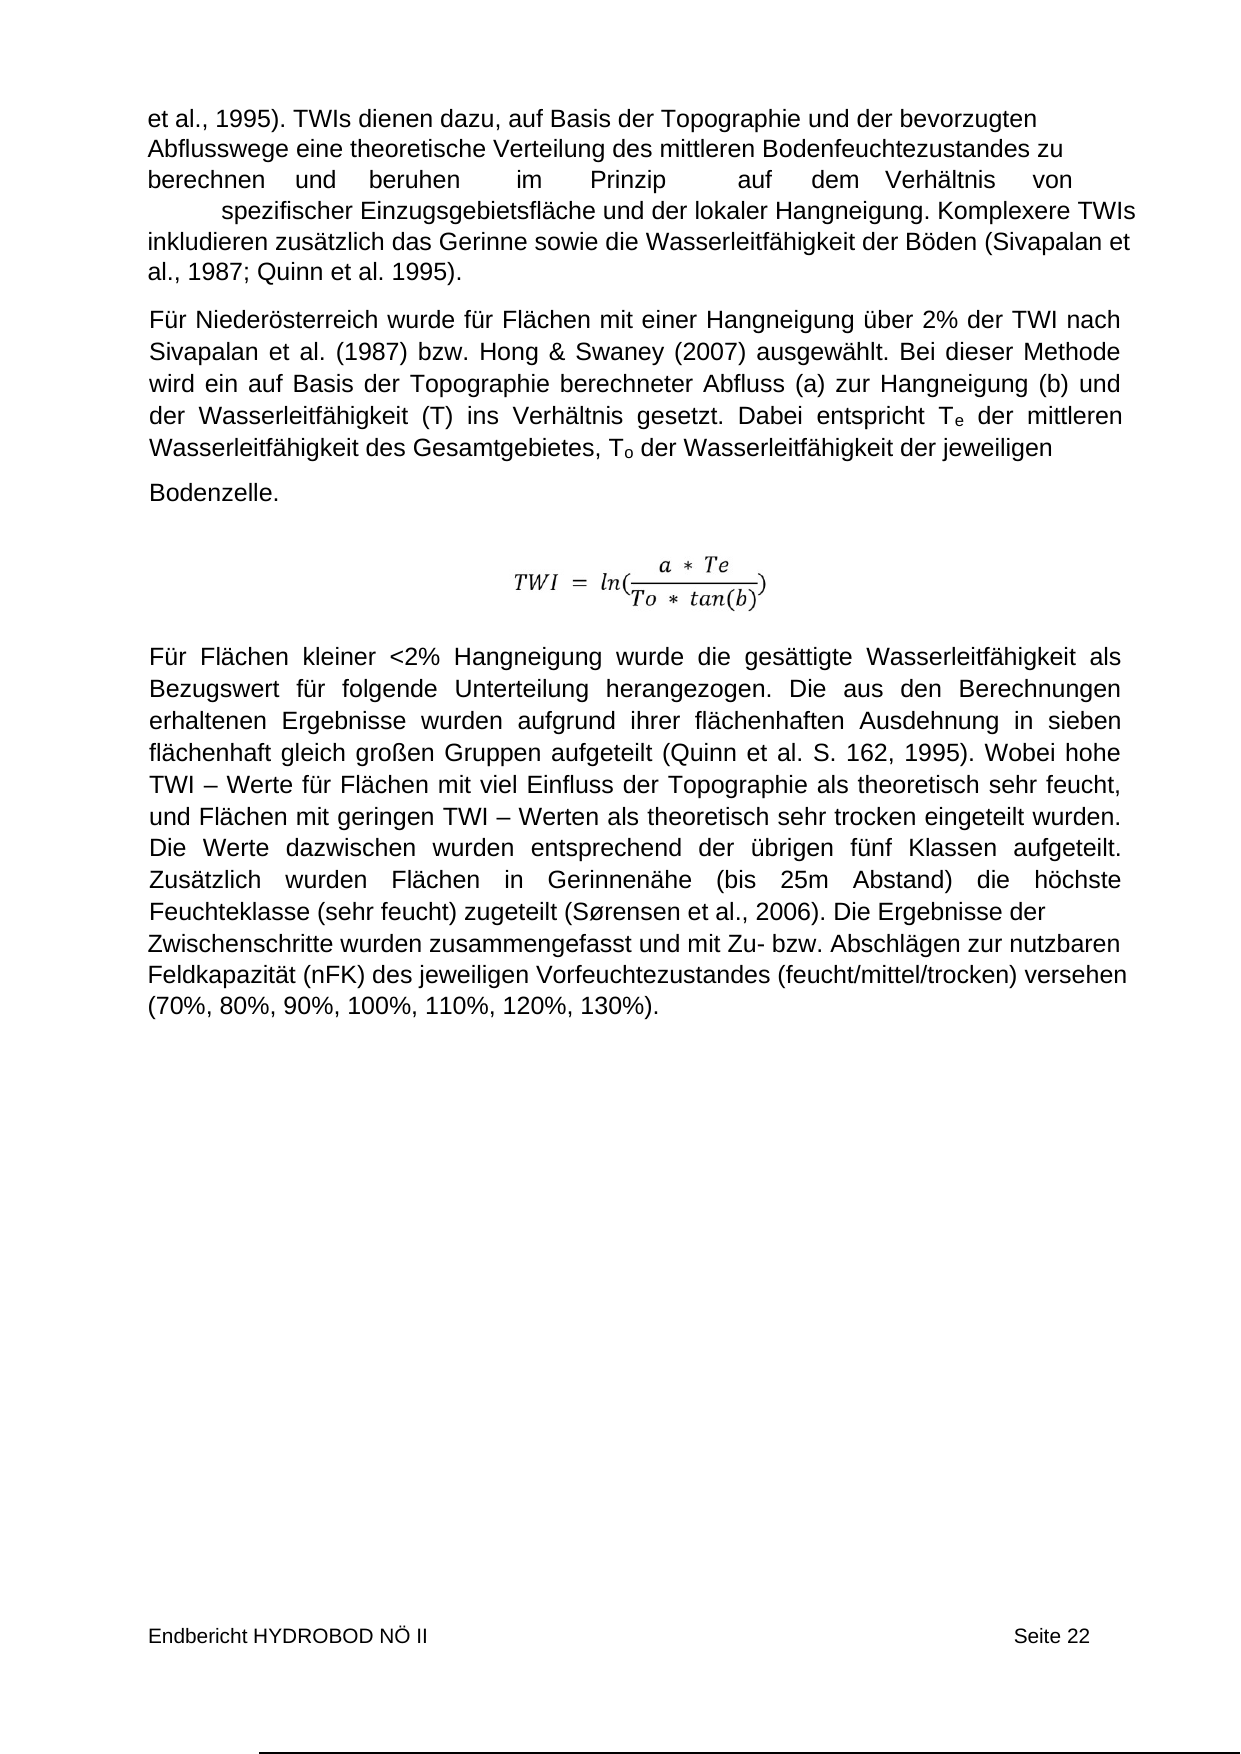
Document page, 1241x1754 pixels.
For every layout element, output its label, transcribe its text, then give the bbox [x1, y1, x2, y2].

text Für Flächen kleiner <2% Hangneigung wurde die gesättigte Wasserleitfähigkeit als Bezugswert für folgende Unterteilung herangezogen. Die aus den Berechnungen erhaltenen Ergebnisse wurden aufgrund ihrer flächenhaften Ausdehnung in sieben flächenhaft gleich großen Gruppen aufgeteilt (Quinn et al. S. 162, 1995). Wobei hohe TWI – Werte für Flächen mit viel Einfluss der Topographie als theoretisch sehr feucht, und Flächen mit geringen TWI – Werten als theoretisch sehr trocken eingeteilt wurden. Die Werte dazwischen wurden entsprechend der übrigen fünf Klassen aufgeteilt. Zusätzlich wurden Flächen in Gerinnenähe (bis 25m Abstand) die höchste Feuchteklasse (sehr feucht) zugeteilt (Sørensen et al., 2006). Die Ergebnisse der [149, 642, 1123, 926]
text Für Niederösterreich wurde für Flächen mit einer Hangneigung über 2% der TWI nach Sivapalan et al. (1987) bzw. Hong & Swaney (2007) ausgewählt. Bei dieser Methode wird ein auf Basis der Topographie berechneter Abfluss (a) zur Hangneigung (b) und der Wasserleitfähigkeit (T) ins Verhältnis gesetzt. Dabei entspricht Te der mittleren Wasserleitfähigkeit des Gesamtgebietes, To der Wasserleitfähigkeit der jeweiligen [149, 305, 1123, 462]
text et al., 1995). TWIs dienen dazu, auf Basis der Topographie und der bevorzugten Abflusswege eine theoretische Verteilung des mittleren Bodenfeuchtezustandes zu berechnen und beruhen im Prinzip auf dem Verhältnis von spezifischer Einzugsgebietsfläche und der lokaler Hangneigung. Komplexere TWIs inkludieren zusätzlich das Gerinne sowie die Wasserleitfähigkeit der Böden (Sivapalan et al., 1987; Quinn et al. 1995). [147, 104, 1137, 286]
text Zwischenschritte wurden zusammengefasst und mit Zu- bzw. Abschlägen zur nutzbaren Feldkapazität (nFK) des jeweiligen Vorfeuchtezustandes (feucht/mittel/trocken) versehen (70%, 80%, 90%, 100%, 110%, 120%, 130%). [147, 929, 1137, 1020]
text Bodenzelle. [149, 478, 1123, 507]
